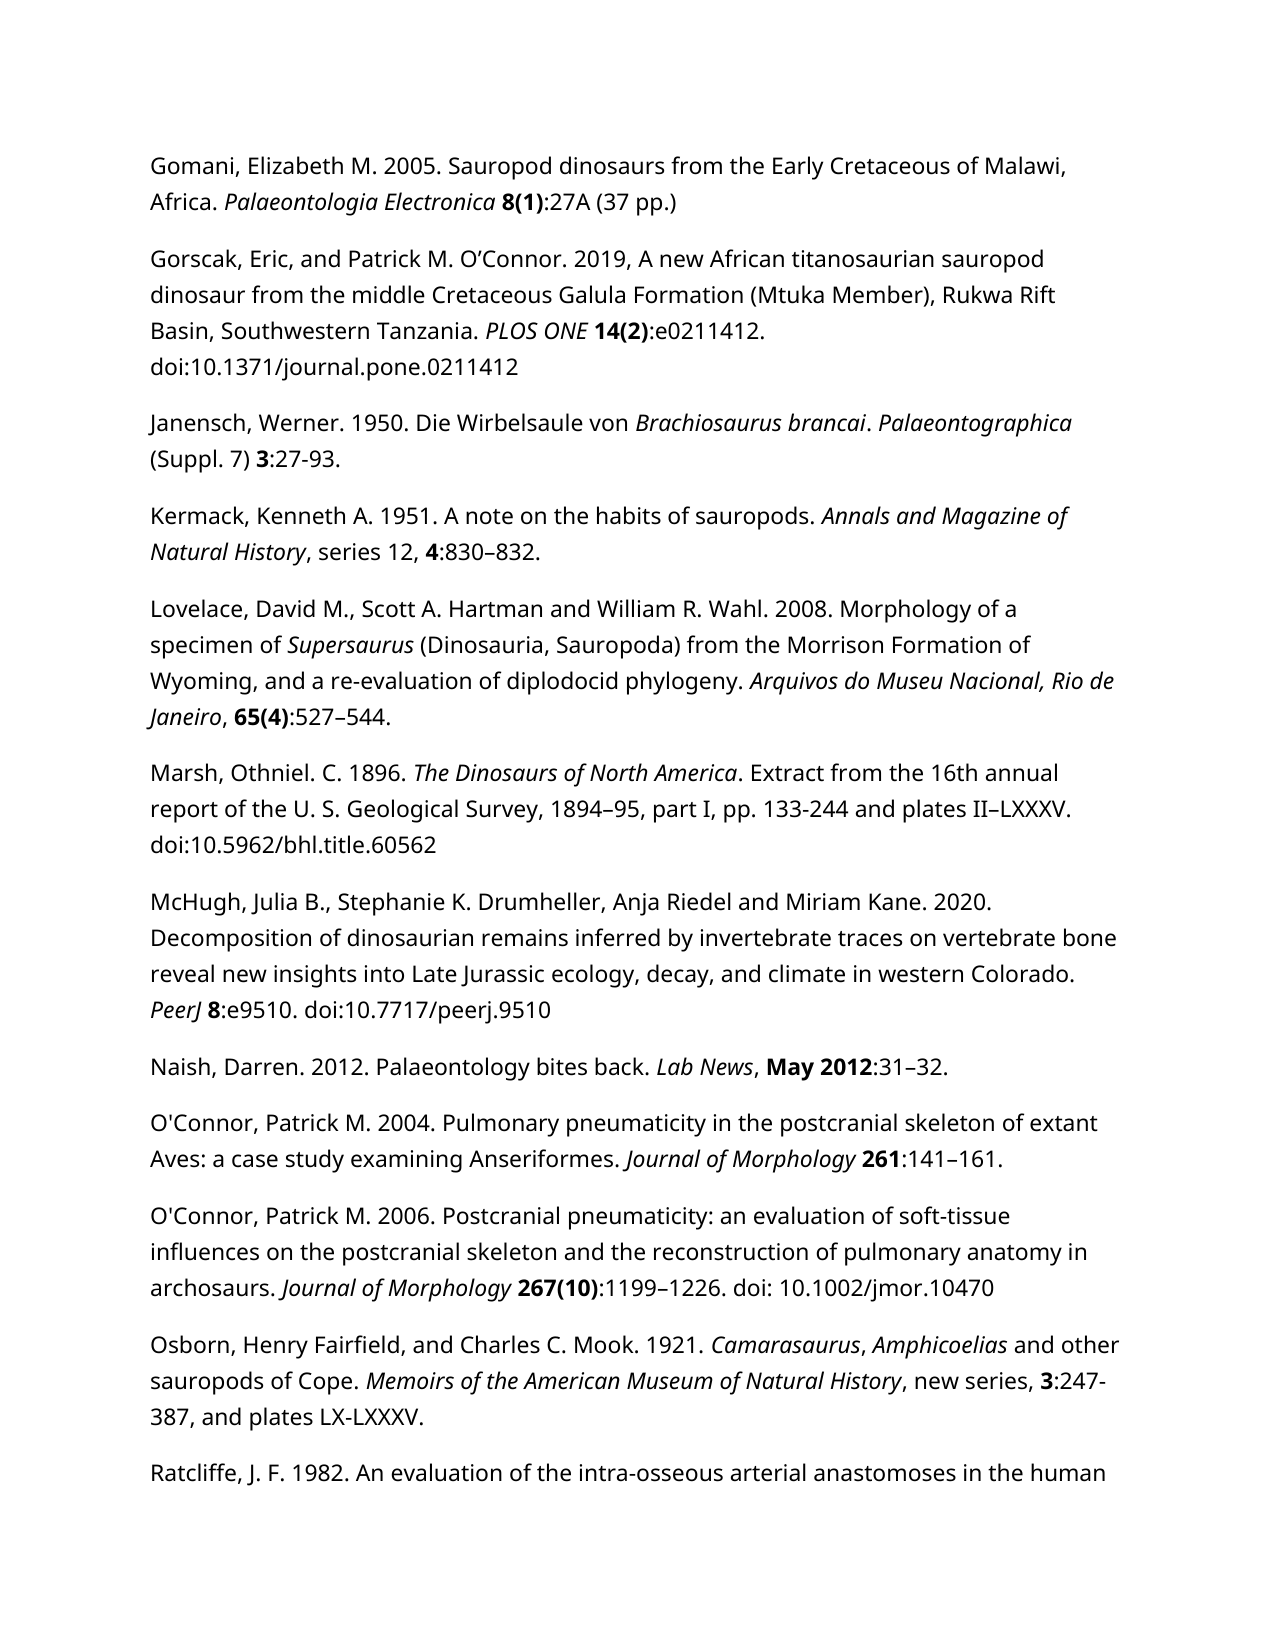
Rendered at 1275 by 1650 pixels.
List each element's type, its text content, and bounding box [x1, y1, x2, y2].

text Ratcliffe, J. F. 1982. An evaluation of the intra-osseous arterial anastomoses in the human [150, 1457, 1125, 1488]
text Naish, Darren. 2012. Palaeontology bites back. Lab News, May 2012:31–32. [150, 1051, 1125, 1082]
text Gomani, Elizabeth M. 2005. Sauropod dinosaurs from the Early Cretaceous of Malawi, Africa. Palaeontologia Electronica 8(1):27A (37 pp.) [150, 150, 1125, 217]
text O'Connor, Patrick M. 2006. Postcranial pneumaticity: an evaluation of soft-tissue influences on the postcranial skeleton and the reconstruction of pulmonary anatomy in archosaurs. Journal of Morphology 267(10):1199–1226. doi: 10.1002/jmor.10470 [150, 1200, 1125, 1303]
text Kermack, Kenneth A. 1951. A note on the habits of sauropods. Annals and Magazine of Natural History, series 12, 4:830–832. [150, 500, 1125, 567]
text Osborn, Henry Fairfield, and Charles C. Mook. 1921. Camarasaurus, Amphicoelias and other sauropods of Cope. Memoirs of the American Museum of Natural History, new series, 3:247-387, and plates LX-LXXXV. [150, 1329, 1125, 1432]
text Marsh, Othniel. C. 1896. The Dinosaurs of North America. Extract from the 16th annual report of the U. S. Geological Survey, 1894–95, part I, pp. 133-244 and plates II–LXXXV. doi:10.5962/bhl.title.60562 [150, 757, 1125, 860]
text Janensch, Werner. 1950. Die Wirbelsaule von Brachiosaurus brancai. Palaeontographica (Suppl. 7) 3:27-93. [150, 407, 1125, 474]
text Gorscak, Eric, and Patrick M. O’Connor. 2019, A new African titanosaurian sauropod dinosaur from the middle Cretaceous Galula Formation (Mtuka Member), Rukwa Rift Basin, Southwestern Tanzania. PLOS ONE 14(2):e0211412. doi:10.1371/journal.pone.0211412 [150, 243, 1125, 382]
text Lovelace, David M., Scott A. Hartman and William R. Wahl. 2008. Morphology of a specimen of Supersaurus (Dinosauria, Sauropoda) from the Morrison Formation of Wyoming, and a re-evaluation of diplodocid phylogeny. Arquivos do Museu Nacional, Rio de Janeiro, 65(4):527–544. [150, 593, 1125, 732]
text McHugh, Julia B., Stephanie K. Drumheller, Anja Riedel and Miriam Kane. 2020. Decomposition of dinosaurian remains inferred by invertebrate traces on vertebrate bone reveal new insights into Late Jurassic ecology, decay, and climate in western Colorado. PeerJ 8:e9510. doi:10.7717/peerj.9510 [150, 886, 1125, 1025]
text O'Connor, Patrick M. 2004. Pulmonary pneumaticity in the postcranial skeleton of extant Aves: a case study examining Anseriformes. Journal of Morphology 261:141–161. [150, 1107, 1125, 1174]
